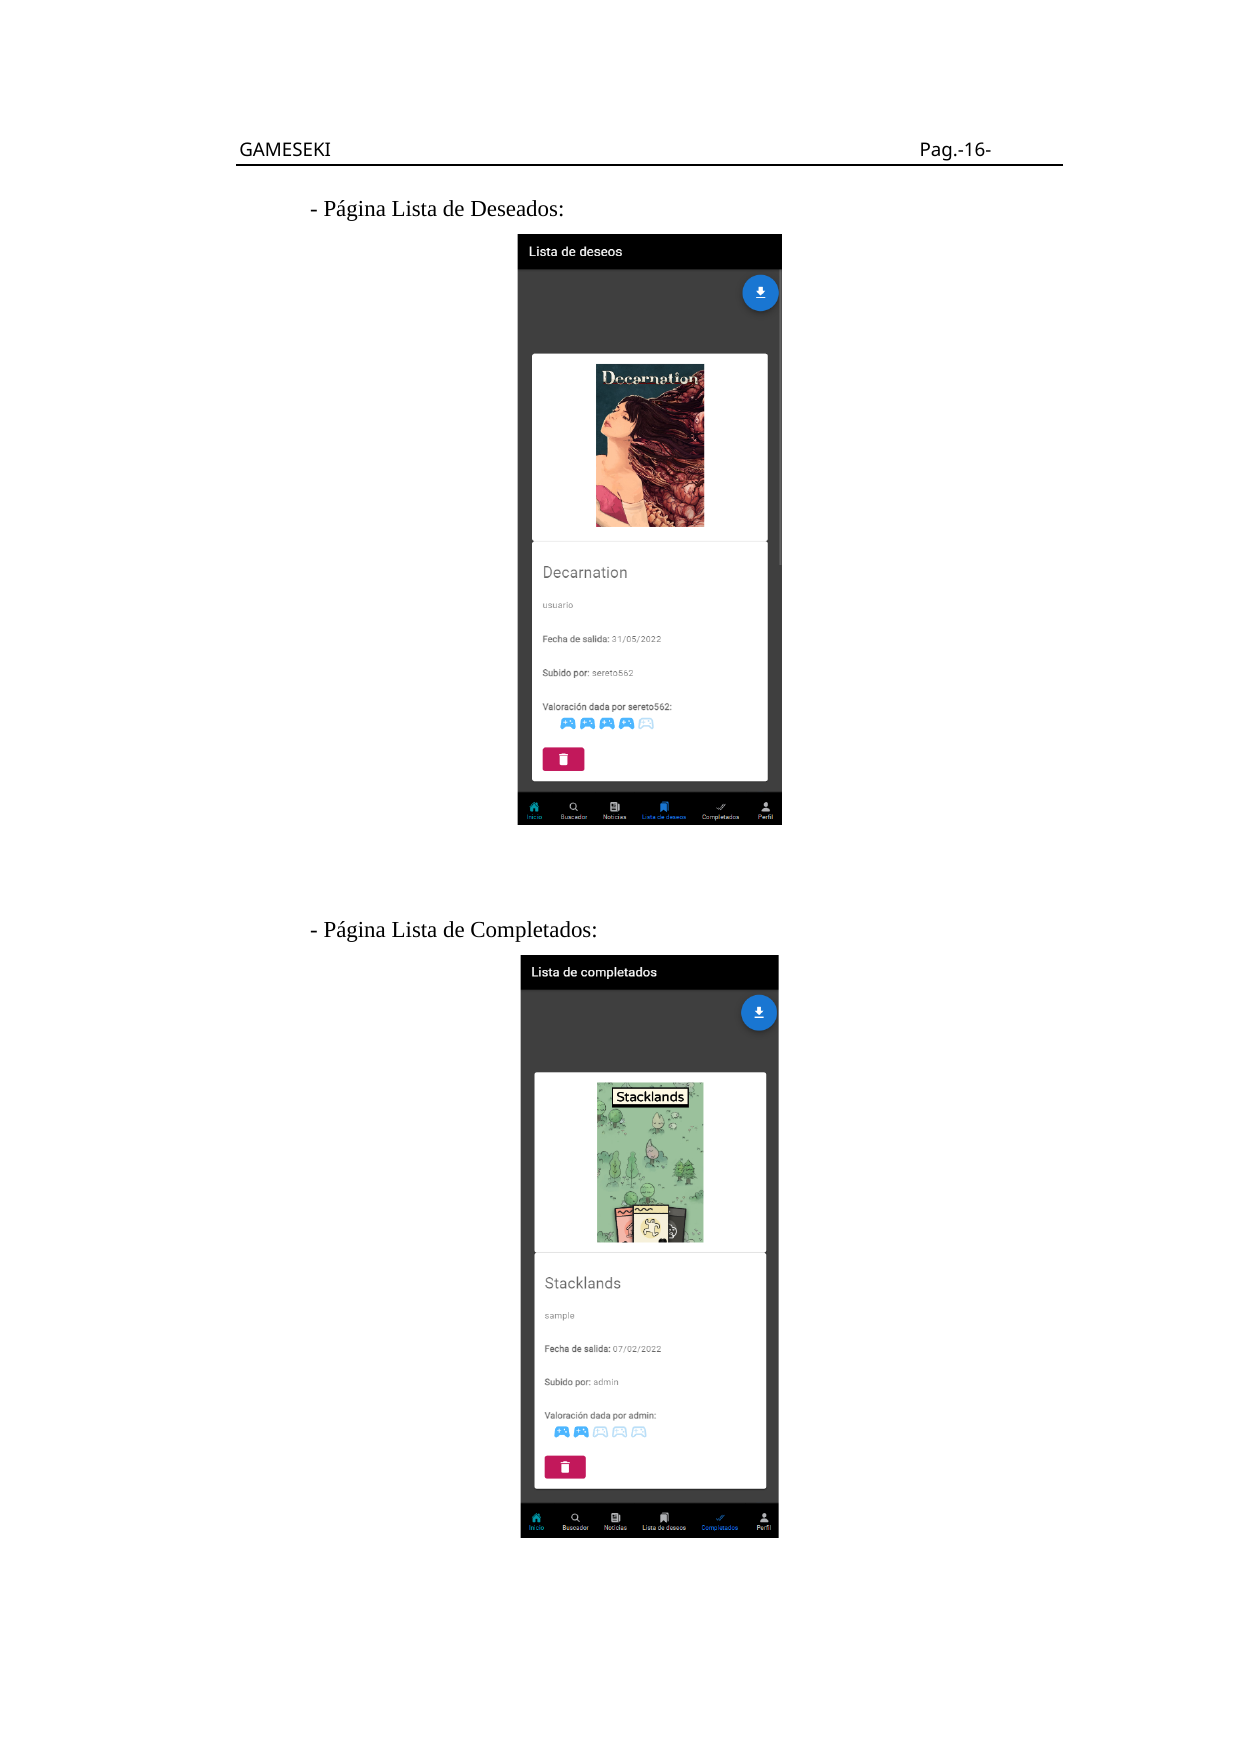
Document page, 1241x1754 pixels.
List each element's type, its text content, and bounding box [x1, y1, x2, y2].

picture [517, 234, 782, 825]
text - Página Lista de Completados: [236, 916, 1063, 943]
text - Página Lista de Deseados: [236, 195, 1063, 222]
picture [520, 955, 779, 1538]
